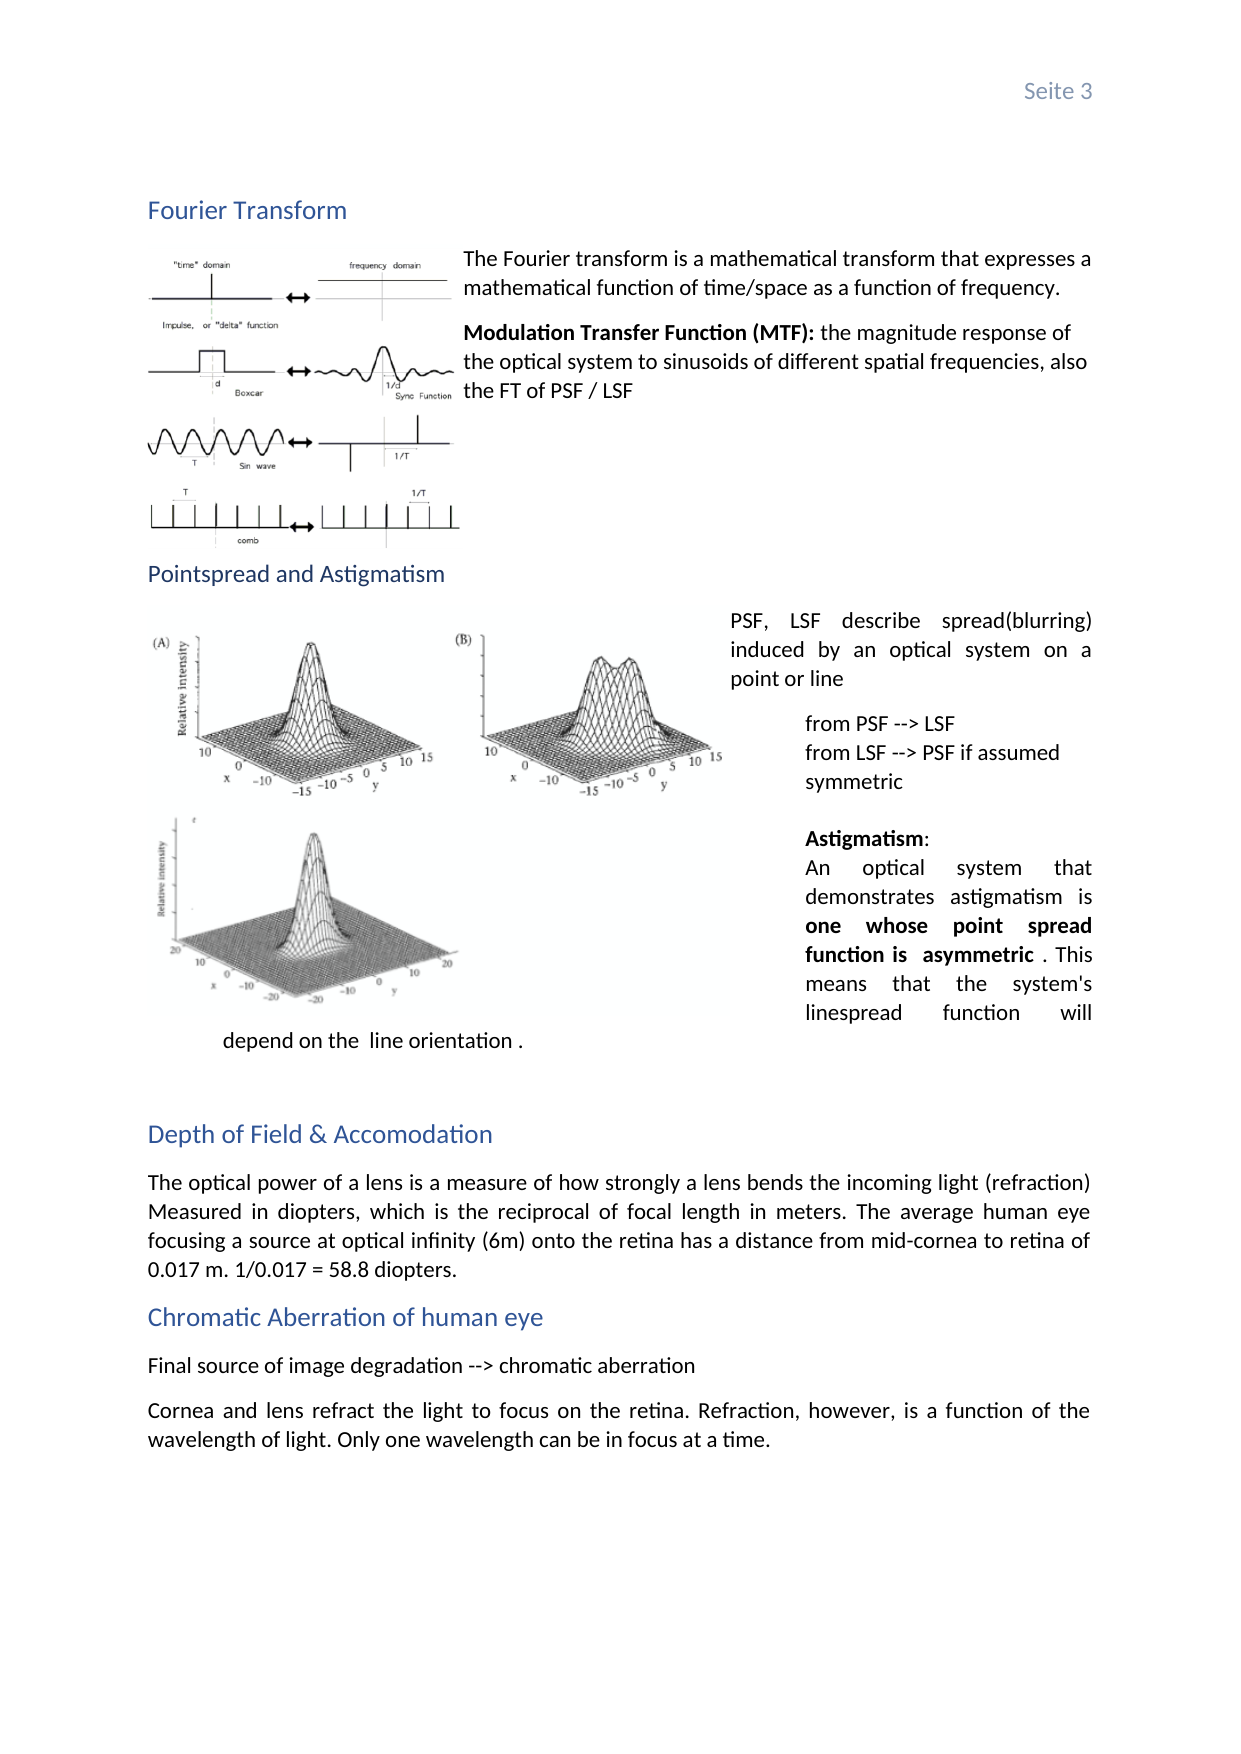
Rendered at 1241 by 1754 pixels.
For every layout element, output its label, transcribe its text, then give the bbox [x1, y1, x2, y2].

text PSF, LSF describe spread(blurring) induced by an optical system on a point or line [731, 606, 1093, 692]
subtitle Chromatic Aberration of human eye [148, 1300, 1093, 1333]
list from LSF --> PSF if assumed symmetric [731, 738, 1093, 795]
text The Fourier transform is a mathematical transform that expresses a mathematical function of time/space as a function of frequency. [464, 244, 1093, 301]
text Modulation Transfer Function (MTF): the magnitude response of the optical system to sinusoids of different spatial frequencies, also the FT of PSF / LSF [464, 318, 1093, 404]
list from PSF --> LSF [731, 709, 1093, 737]
text The optical power of a lens is a measure of how strongly a lens bends the incoming light (refraction) Measured in diopters, which is the reciprocal of focal length in meters. The average human eye focusing a source at optical infinity (6m) onto the retina has a distance from mid-cornea to retina of 0.017 m. 1/0.017 = 58.8 diopters. [148, 1168, 1093, 1283]
subtitle Depth of Field & Accomodation [148, 1118, 1093, 1151]
subtitle Pointspread and Astigmatism [148, 558, 1093, 588]
subtitle Fourier Transform [148, 193, 1093, 226]
list Astigmatism: [731, 824, 1093, 853]
text Cornea and lens refract the light to focus on the retina. Refraction, however, is a function of the wavelength of light. Only one wavelength can be in focus at a time. [148, 1396, 1093, 1453]
text Final source of image degradation --> chromatic aberration [148, 1351, 1093, 1379]
list An optical system that demonstrates astigmatism is one whose point spread function is asymmetric . This means that the system's linespread function will depend on the line orientation . [223, 853, 1093, 1054]
